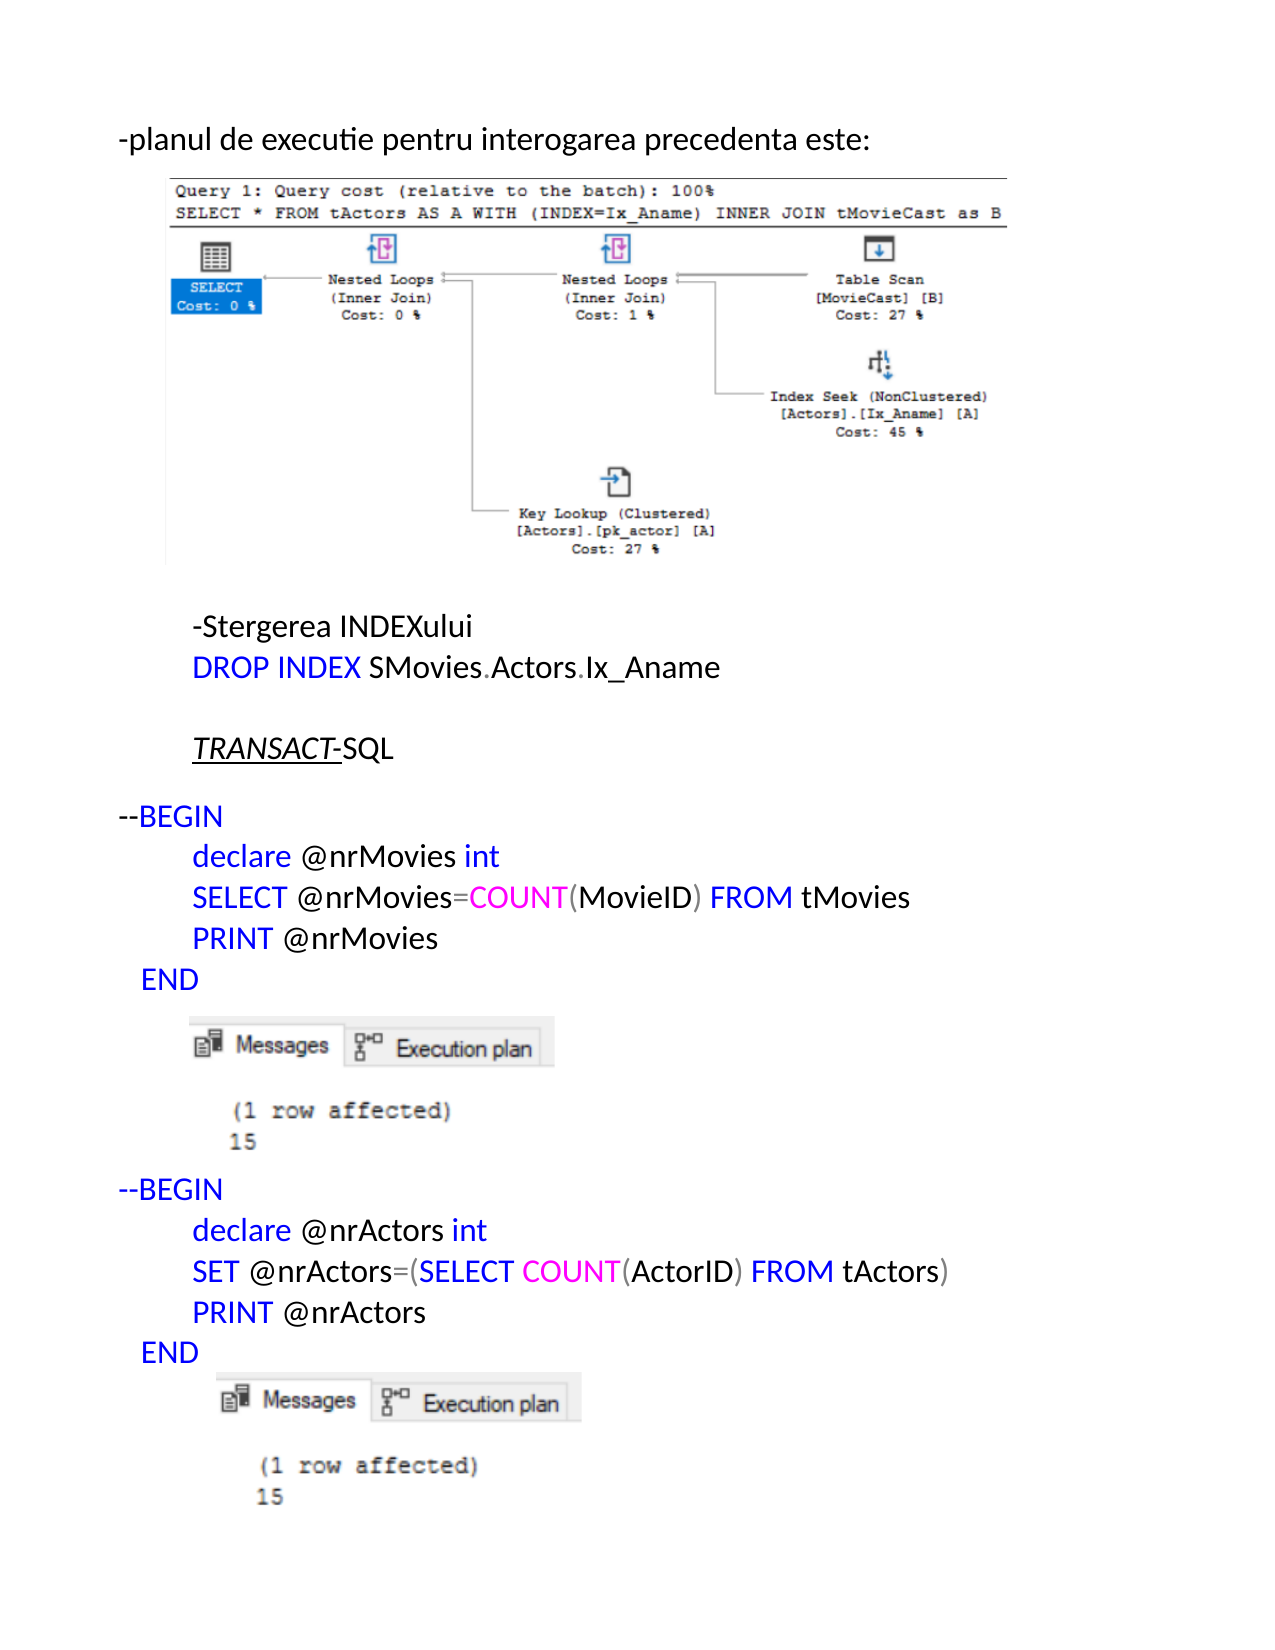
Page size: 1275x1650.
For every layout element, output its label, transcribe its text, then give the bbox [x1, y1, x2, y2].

text TRANSACT-SQL [118, 727, 1157, 768]
text -planul de executie pentru interogarea precedenta este: [118, 118, 1157, 159]
text declare @nrActors int [118, 1209, 1157, 1250]
picture [189, 1016, 555, 1169]
text END [118, 958, 1157, 998]
picture [165, 178, 1008, 565]
text SELECT @nrMovies=COUNT(MovieID) FROM tMovies [118, 876, 1157, 917]
text PRINT @nrMovies [118, 917, 1157, 958]
text --BEGIN [118, 795, 1157, 836]
picture [216, 1372, 582, 1524]
text --BEGIN [118, 998, 1157, 1209]
text PRINT @nrActors [118, 1291, 1157, 1331]
text DROP INDEX SMovies.Actors.Ix_Aname [118, 646, 1157, 686]
text END [118, 1331, 1157, 1372]
text SET @nrActors=(SELECT COUNT(ActorID) FROM tActors) [118, 1250, 1157, 1291]
text -Stergerea INDEXului [118, 605, 1157, 646]
text declare @nrMovies int [118, 836, 1157, 876]
